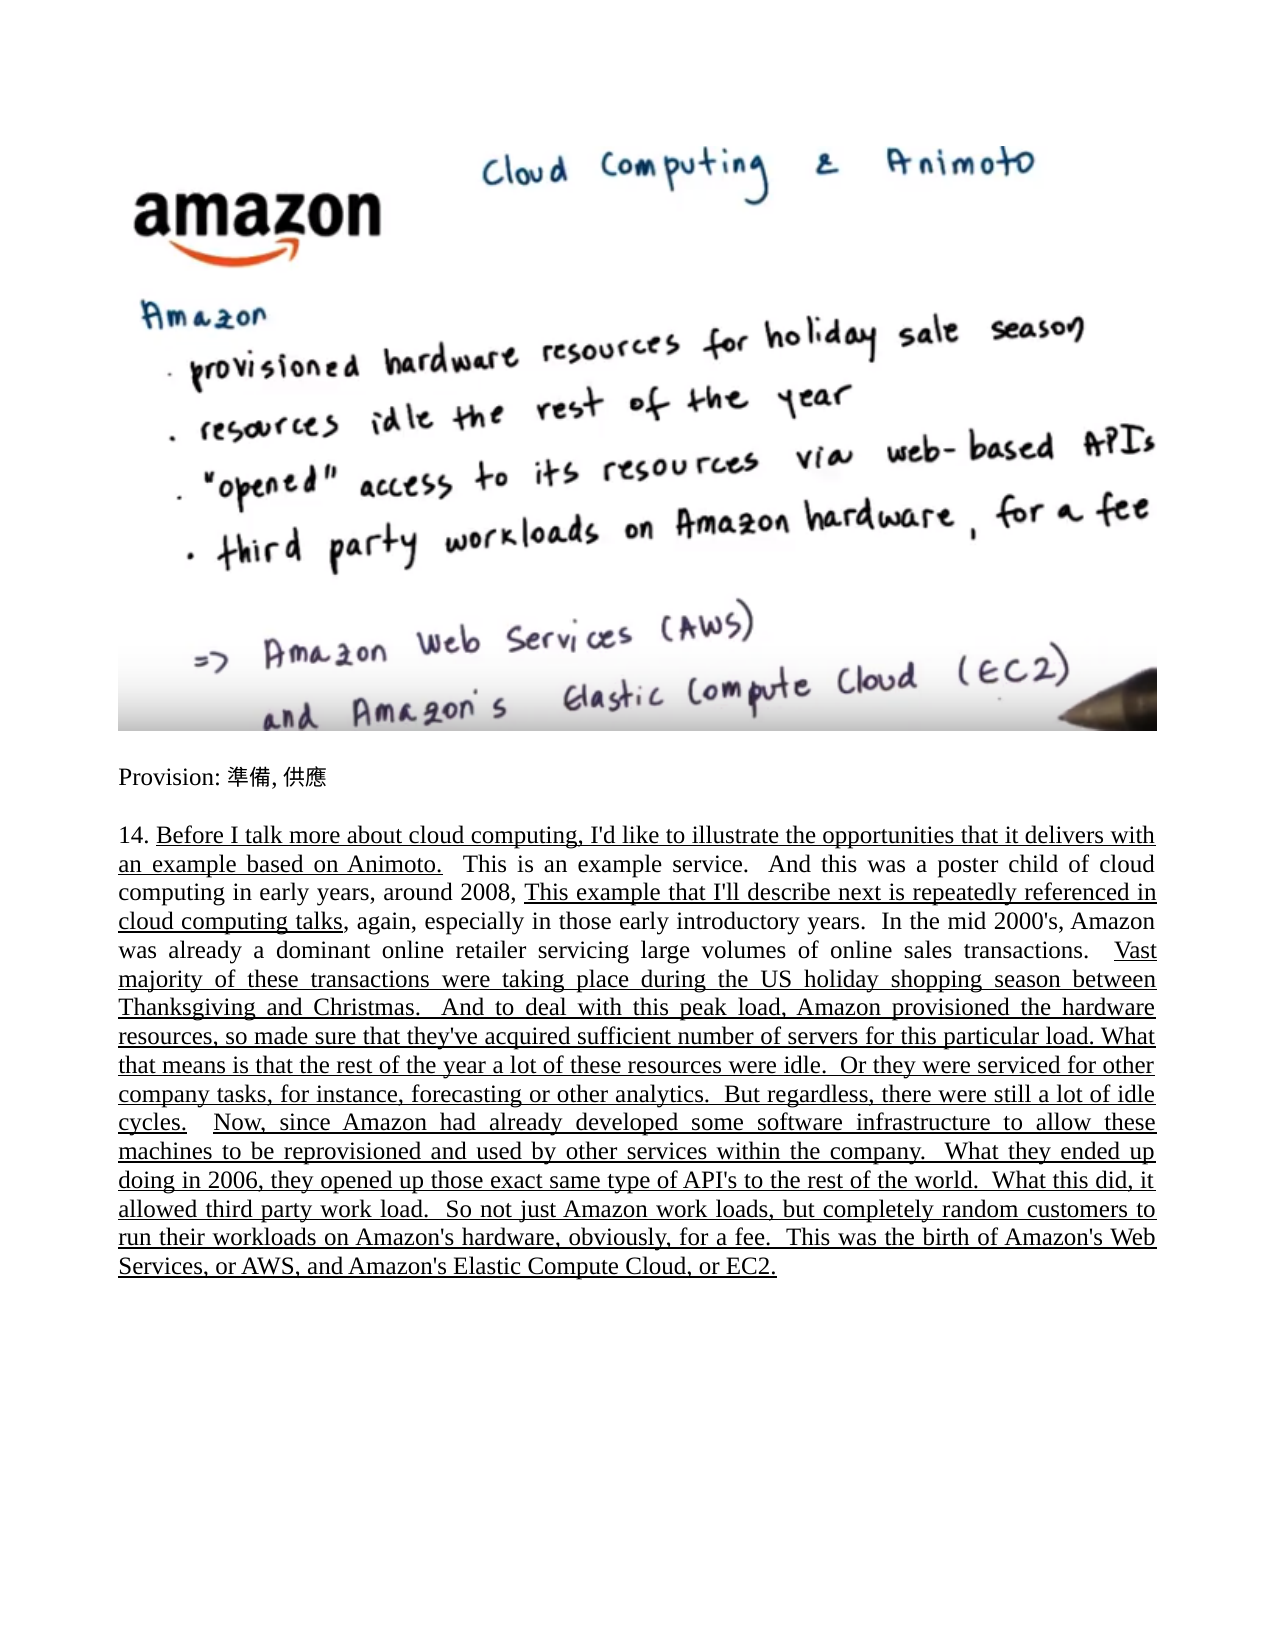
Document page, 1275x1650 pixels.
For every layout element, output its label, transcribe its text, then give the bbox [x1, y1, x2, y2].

text Services, or AWS, and Amazon's Elastic Compute Cloud, or EC2. [118, 1249, 1157, 1280]
text run their workloads on Amazon's hardware, obviously, for a fee. This was the birth of Amazon's Web [118, 1220, 1157, 1247]
text Provision: 準備, 供應 [118, 759, 1157, 791]
text 14. Before I talk more about cloud computing, I'd like to illustrate the opportunities that it delivers with an example based on Animoto. This is an example service. And this was a poster child of cloud computing in early years, around 2008, This example that I'll describe next is repeatedly referenced in cloud computing talks, again, especially in those early introductory years. In the mid 2000's, Amazon was already a dominant online retailer servicing large volumes of online sales transactions. Vast majority of these transactions were taking place during the US holiday shopping season between [118, 820, 1157, 989]
picture [118, 146, 1157, 731]
text Thanksgiving and Christmas. And to deal with this peak load, Amazon provisioned the hardware resources, so made sure that they've acquired sufficient number of servers for this particular load. What that means is that the rest of the year a lot of these resources were idle. Or they were serviced for other company tasks, for instance, forecasting or other analytics. But regardless, there were still a lot of idle cycles. Now, since Amazon had already developed some software infrastructure to allow these machines to be reprovisioned and used by other services within the company. What they ended up doing in 2006, they opened up those exact same type of API's to the rest of the world. What this did, it allowed third party work load. So not just Amazon work loads, but completely random customers to [118, 990, 1157, 1219]
